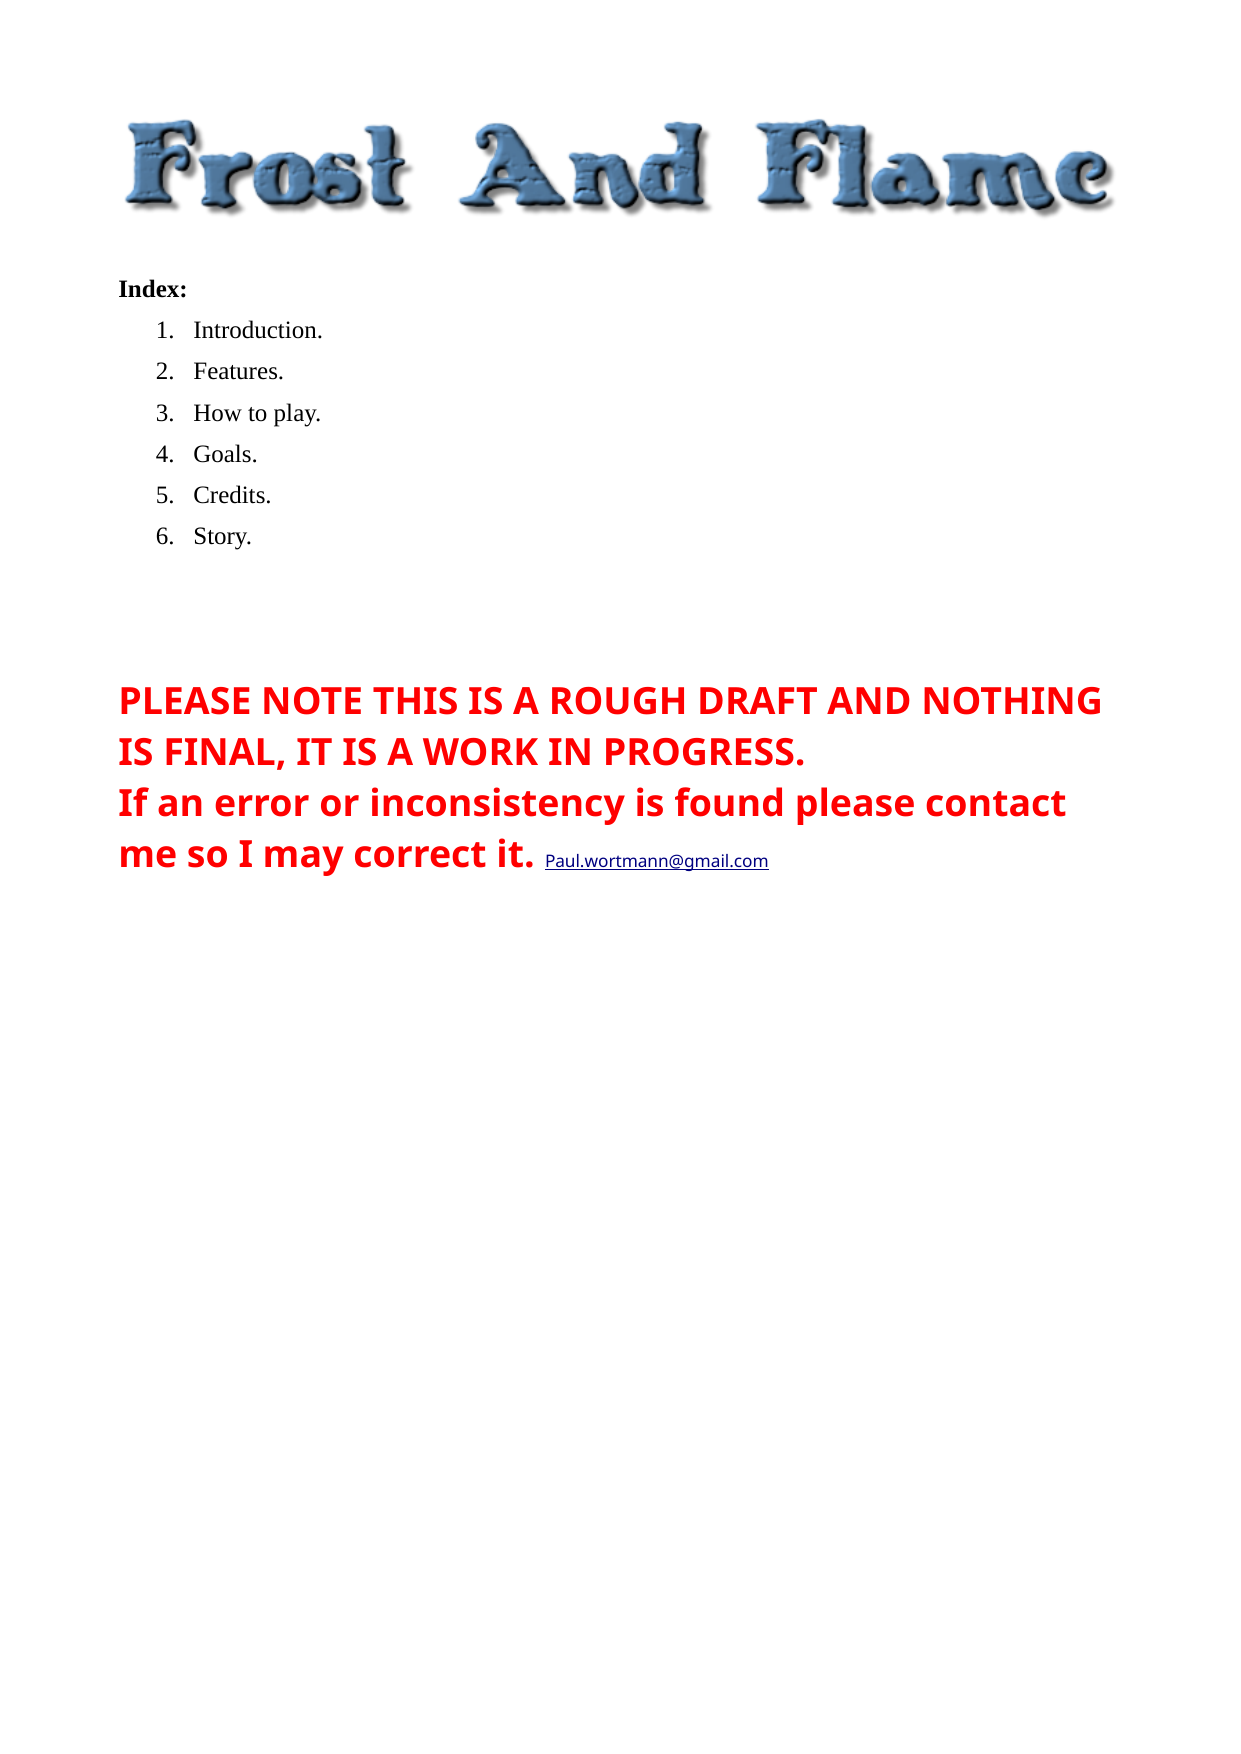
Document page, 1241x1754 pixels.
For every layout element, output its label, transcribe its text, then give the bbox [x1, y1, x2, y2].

text PLEASE NOTE THIS IS A ROUGH DRAFT AND NOTHING IS FINAL, IT IS A WORK IN PROGRESS. If an error or inconsistency is found please contact me so I may correct it. Paul.wortmann@gmail.com [118, 674, 1122, 878]
table_cell Index: Introduction. Features. How to play. Goals. Credits. Story. [118, 233, 1123, 604]
picture [123, 118, 1118, 221]
table_header [118, 118, 1123, 233]
